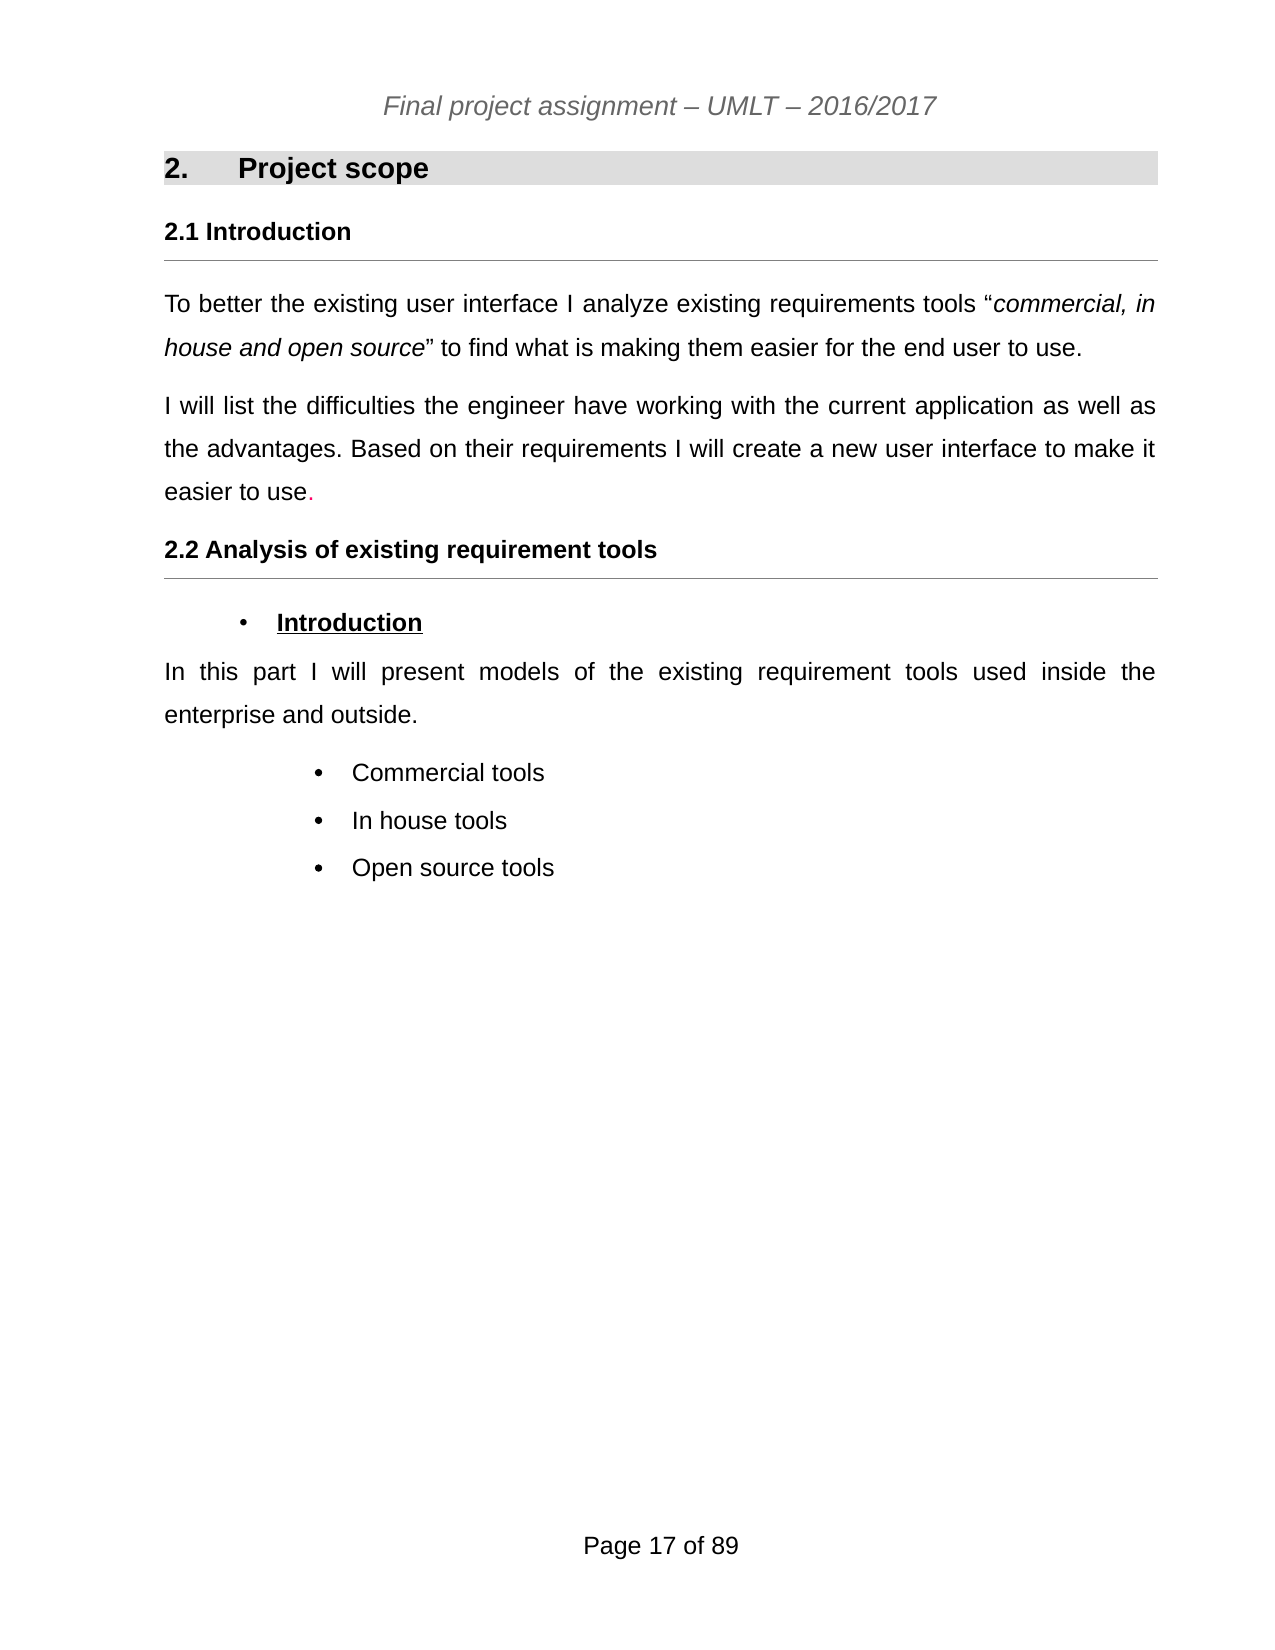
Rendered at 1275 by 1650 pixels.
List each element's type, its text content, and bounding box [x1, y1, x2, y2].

list Open source tools [314, 853, 1158, 882]
text I will list the difficulties the engineer have working with the current application as well as the advantages. Based on their requirements I will create a new user interface to make it easier to use. [164, 391, 1158, 506]
text In this part I will present models of the existing requirement tools used inside the enterprise and outside. [164, 657, 1158, 729]
list Introduction [239, 608, 1158, 637]
list In house tools [314, 806, 1158, 834]
subtitle 2.2 Analysis of existing requirement tools [164, 535, 1158, 564]
subtitle 2.1 Introduction [164, 217, 1158, 245]
text To better the existing user interface I analyze existing requirements tools “commercial, in house and open source” to find what is making them easier for the end user to use. [164, 289, 1158, 361]
list Commercial tools [314, 758, 1158, 787]
subtitle 2. Project scope [164, 151, 1158, 185]
